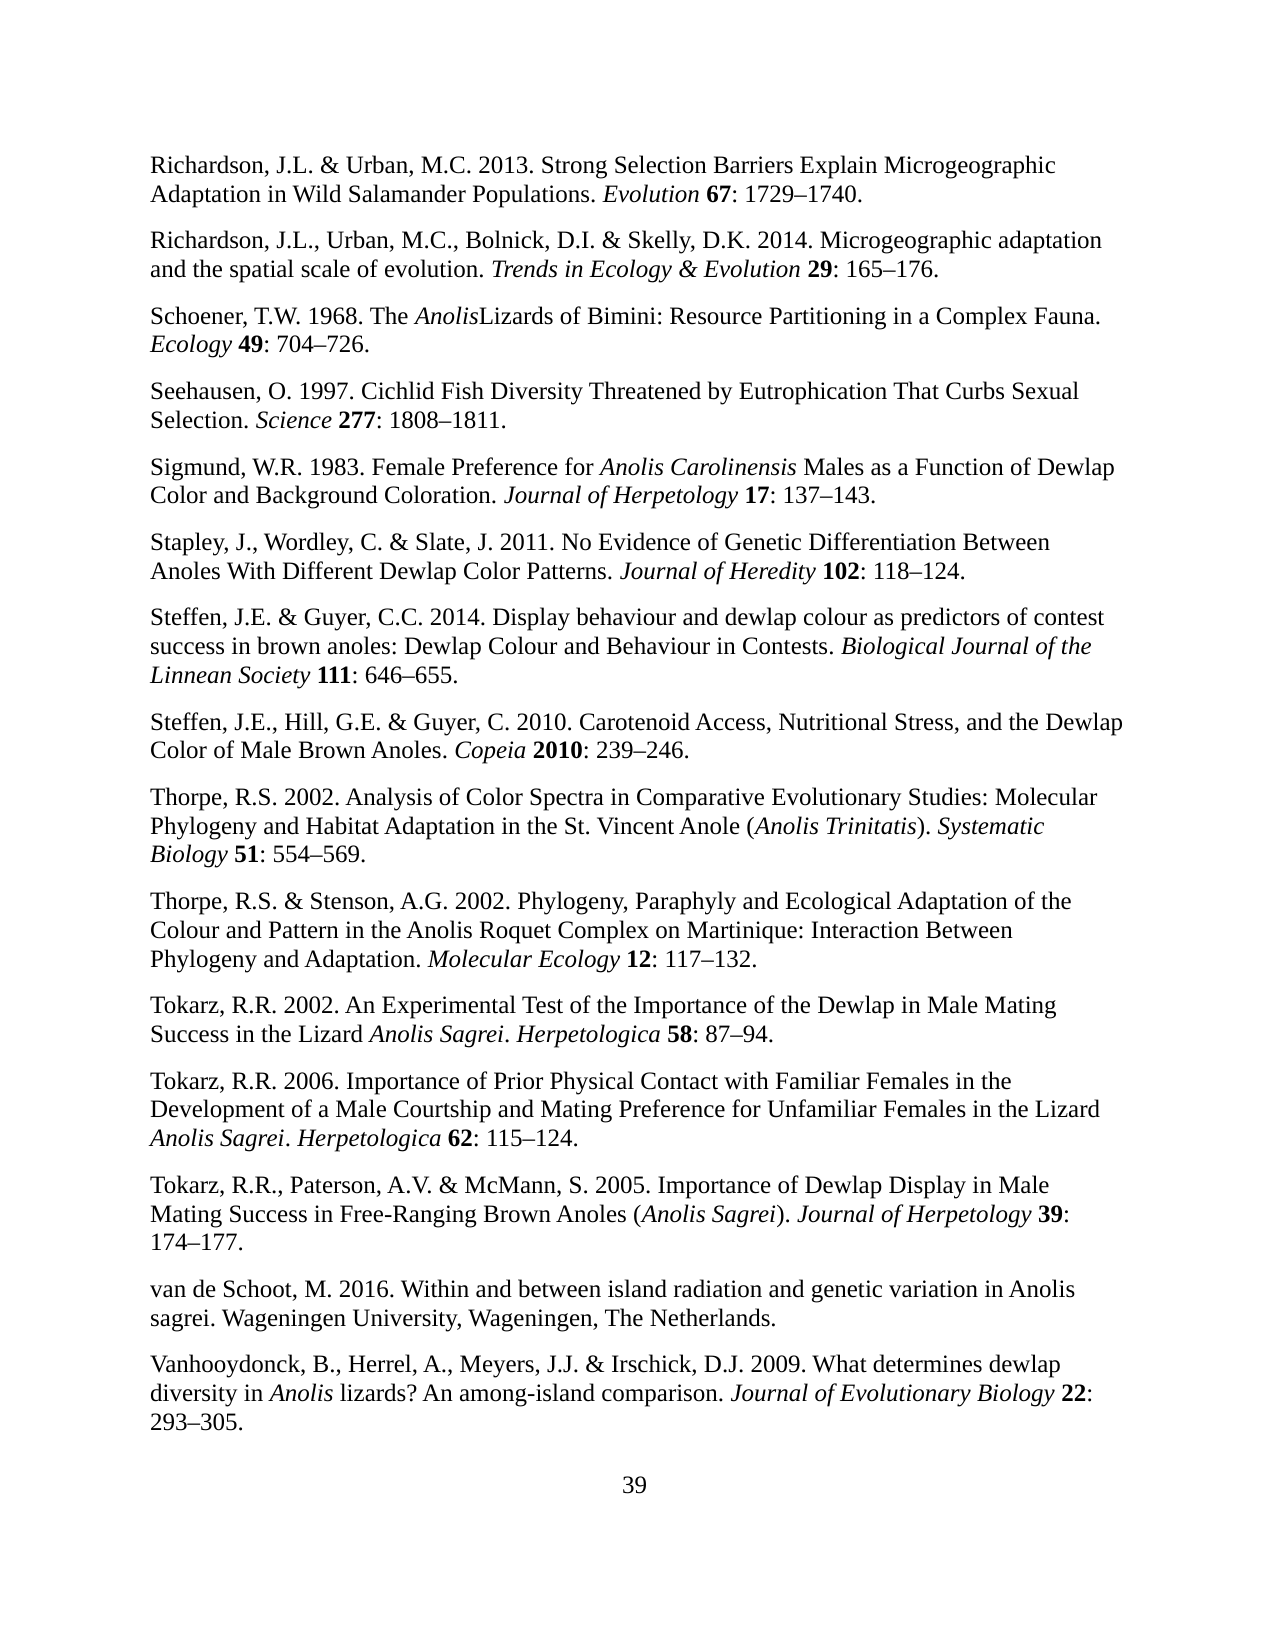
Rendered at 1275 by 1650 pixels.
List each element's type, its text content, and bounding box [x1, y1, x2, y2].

text Richardson, J.L. & Urban, M.C. 2013. Strong Selection Barriers Explain Microgeographic Adaptation in Wild Salamander Populations. Evolution 67: 1729–1740. [150, 150, 1125, 207]
text Tokarz, R.R. 2006. Importance of Prior Physical Contact with Familiar Females in the Development of a Male Courtship and Mating Preference for Unfamiliar Females in the Lizard Anolis Sagrei. Herpetologica 62: 115–124. [150, 1066, 1125, 1152]
text Steffen, J.E., Hill, G.E. & Guyer, C. 2010. Carotenoid Access, Nutritional Stress, and the Dewlap Color of Male Brown Anoles. Copeia 2010: 239–246. [150, 707, 1125, 764]
text Vanhooydonck, B., Herrel, A., Meyers, J.J. & Irschick, D.J. 2009. What determines dewlap diversity in Anolis lizards? An among-island comparison. Journal of Evolutionary Biology 22: 293–305. [150, 1349, 1125, 1436]
text Richardson, J.L., Urban, M.C., Bolnick, D.I. & Skelly, D.K. 2014. Microgeographic adaptation and the spatial scale of evolution. Trends in Ecology & Evolution 29: 165–176. [150, 225, 1125, 283]
text Thorpe, R.S. 2002. Analysis of Color Spectra in Comparative Evolutionary Studies: Molecular Phylogeny and Habitat Adaptation in the St. Vincent Anole (Anolis Trinitatis). Systematic Biology 51: 554–569. [150, 782, 1125, 868]
text Tokarz, R.R., Paterson, A.V. & McMann, S. 2005. Importance of Dewlap Display in Male Mating Success in Free-Ranging Brown Anoles (Anolis Sagrei). Journal of Herpetology 39: 174–177. [150, 1170, 1125, 1256]
text Seehausen, O. 1997. Cichlid Fish Diversity Threatened by Eutrophication That Curbs Sexual Selection. Science 277: 1808–1811. [150, 376, 1125, 434]
text Thorpe, R.S. & Stenson, A.G. 2002. Phylogeny, Paraphyly and Ecological Adaptation of the Colour and Pattern in the Anolis Roquet Complex on Martinique: Interaction Between Phylogeny and Adaptation. Molecular Ecology 12: 117–132. [150, 886, 1125, 972]
text van de Schoot, M. 2016. Within and between island radiation and genetic variation in Anolis sagrei. Wageningen University, Wageningen, The Netherlands. [150, 1274, 1125, 1332]
text Stapley, J., Wordley, C. & Slate, J. 2011. No Evidence of Genetic Differentiation Between Anoles With Different Dewlap Color Patterns. Journal of Heredity 102: 118–124. [150, 527, 1125, 584]
text Steffen, J.E. & Guyer, C.C. 2014. Display behaviour and dewlap colour as predictors of contest success in brown anoles: Dewlap Colour and Behaviour in Contests. Biological Journal of the Linnean Society 111: 646–655. [150, 602, 1125, 689]
text Sigmund, W.R. 1983. Female Preference for Anolis Carolinensis Males as a Function of Dewlap Color and Background Coloration. Journal of Herpetology 17: 137–143. [150, 452, 1125, 509]
text Schoener, T.W. 1968. The AnolisLizards of Bimini: Resource Partitioning in a Complex Fauna. Ecology 49: 704–726. [150, 301, 1125, 358]
text Tokarz, R.R. 2002. An Experimental Test of the Importance of the Dewlap in Male Mating Success in the Lizard Anolis Sagrei. Herpetologica 58: 87–94. [150, 990, 1125, 1048]
